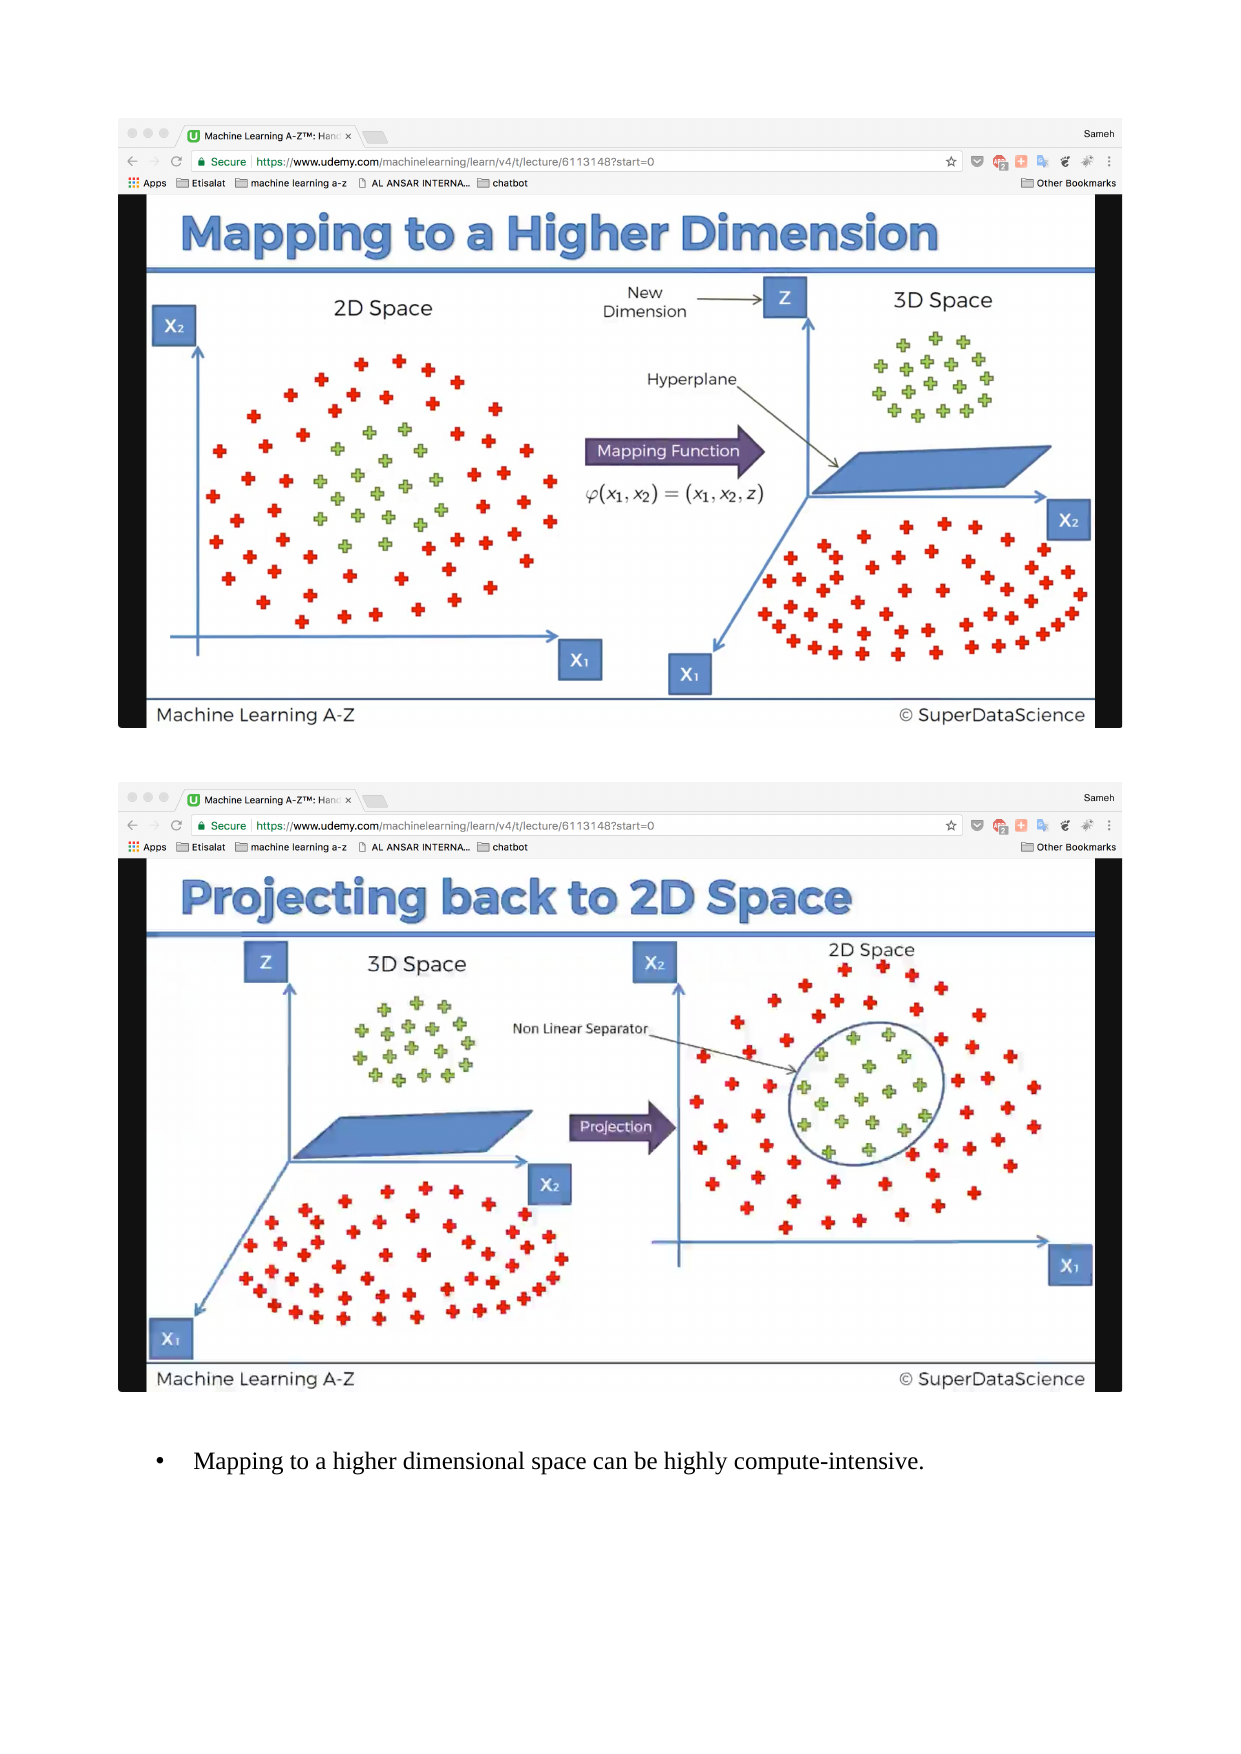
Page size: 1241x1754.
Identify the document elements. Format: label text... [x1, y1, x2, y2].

list Mapping to a higher dimensional space can be highly compute-intensive. [156, 1446, 1122, 1475]
picture [118, 118, 1123, 728]
picture [118, 782, 1123, 1392]
